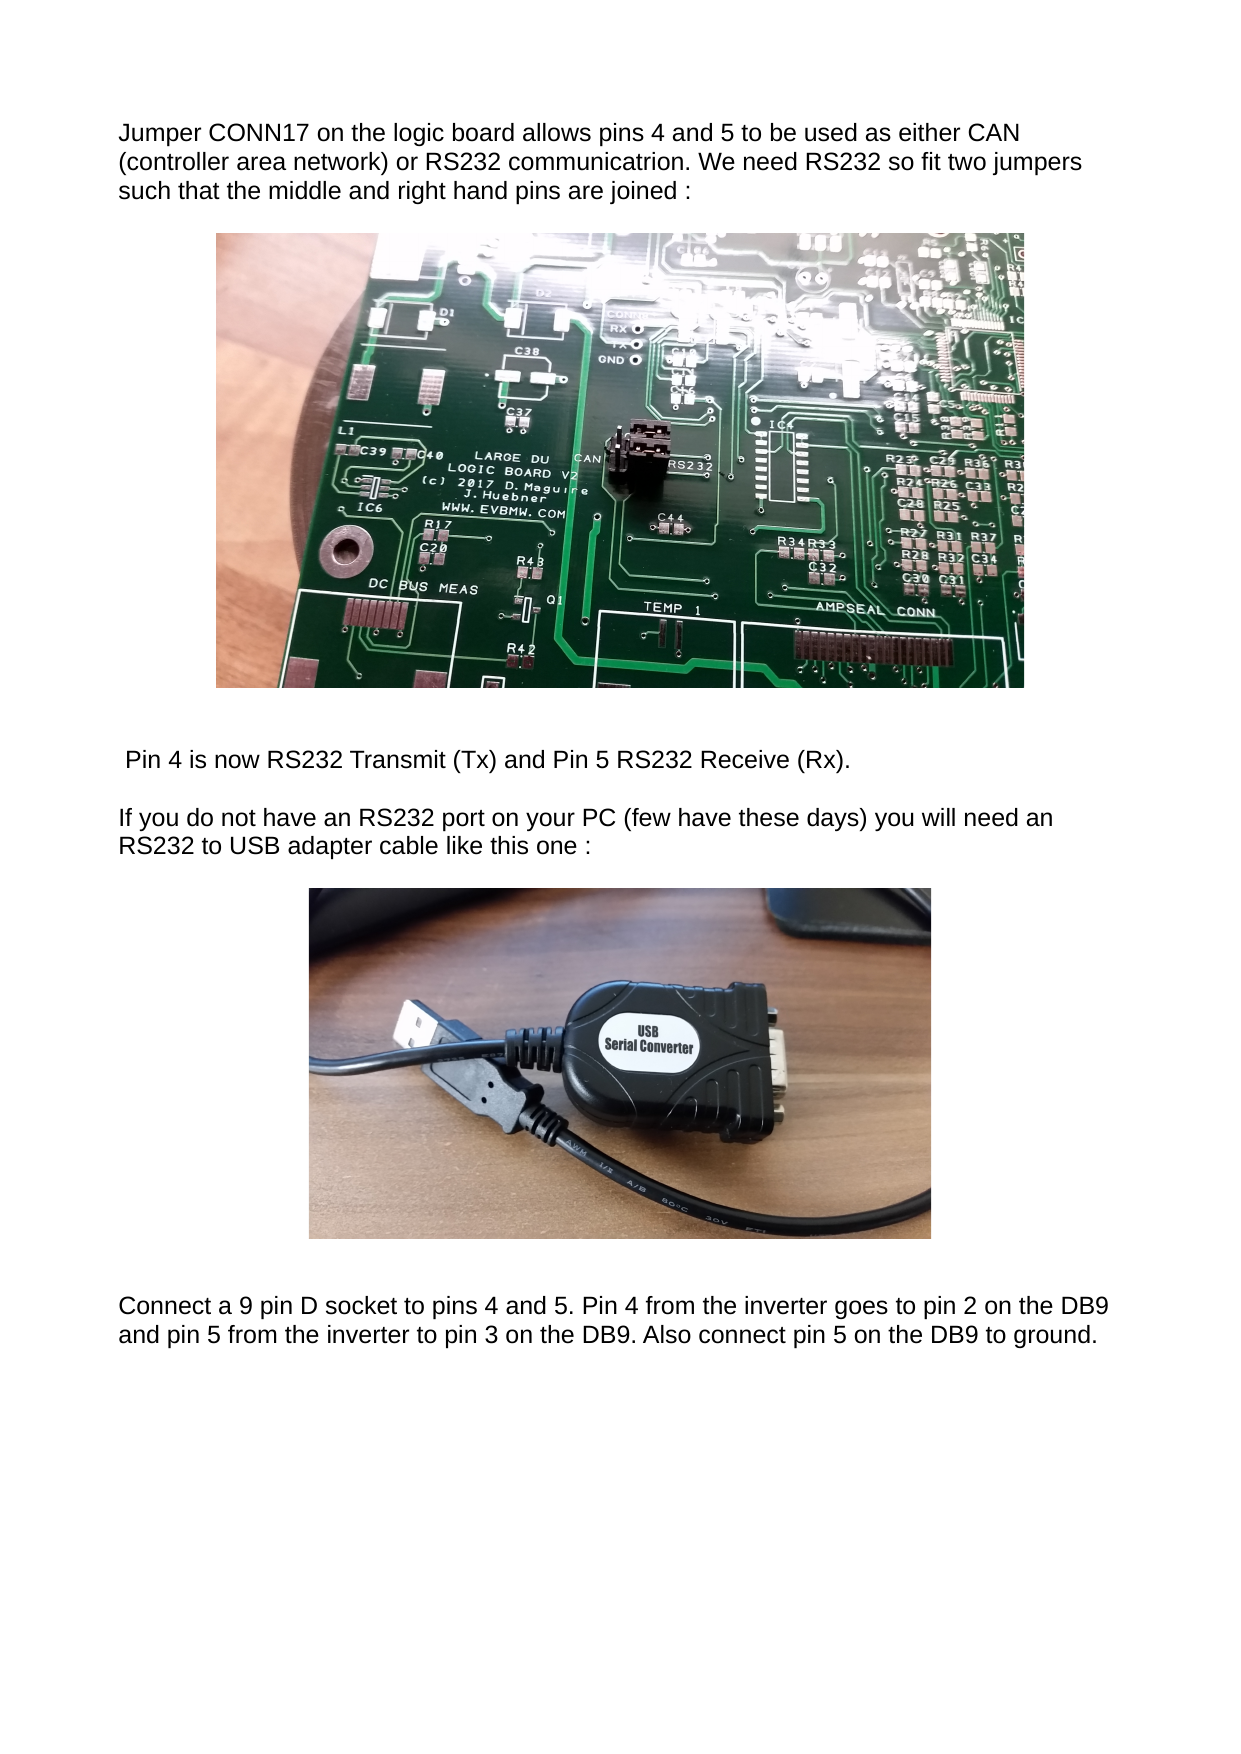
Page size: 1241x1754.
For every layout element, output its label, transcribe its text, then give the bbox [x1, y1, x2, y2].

picture [216, 233, 1025, 688]
picture [308, 888, 932, 1239]
text If you do not have an RS232 port on your PC (few have these days) you will need an RS232 to USB adapter cable like this one : [118, 803, 1122, 860]
text Jumper CONN17 on the logic board allows pins 4 and 5 to be used as either CAN (controller area network) or RS232 communicatrion. We need RS232 so fit two jumpers such that the middle and right hand pins are joined : [118, 118, 1122, 204]
text Pin 4 is now RS232 Transmit (Tx) and Pin 5 RS232 Receive (Rx). [118, 745, 1122, 774]
text Connect a 9 pin D socket to pins 4 and 5. Pin 4 from the inverter goes to pin 2 on the DB9 and pin 5 from the inverter to pin 3 on the DB9. Also connect pin 5 on the DB9 to ground. [118, 1291, 1122, 1349]
